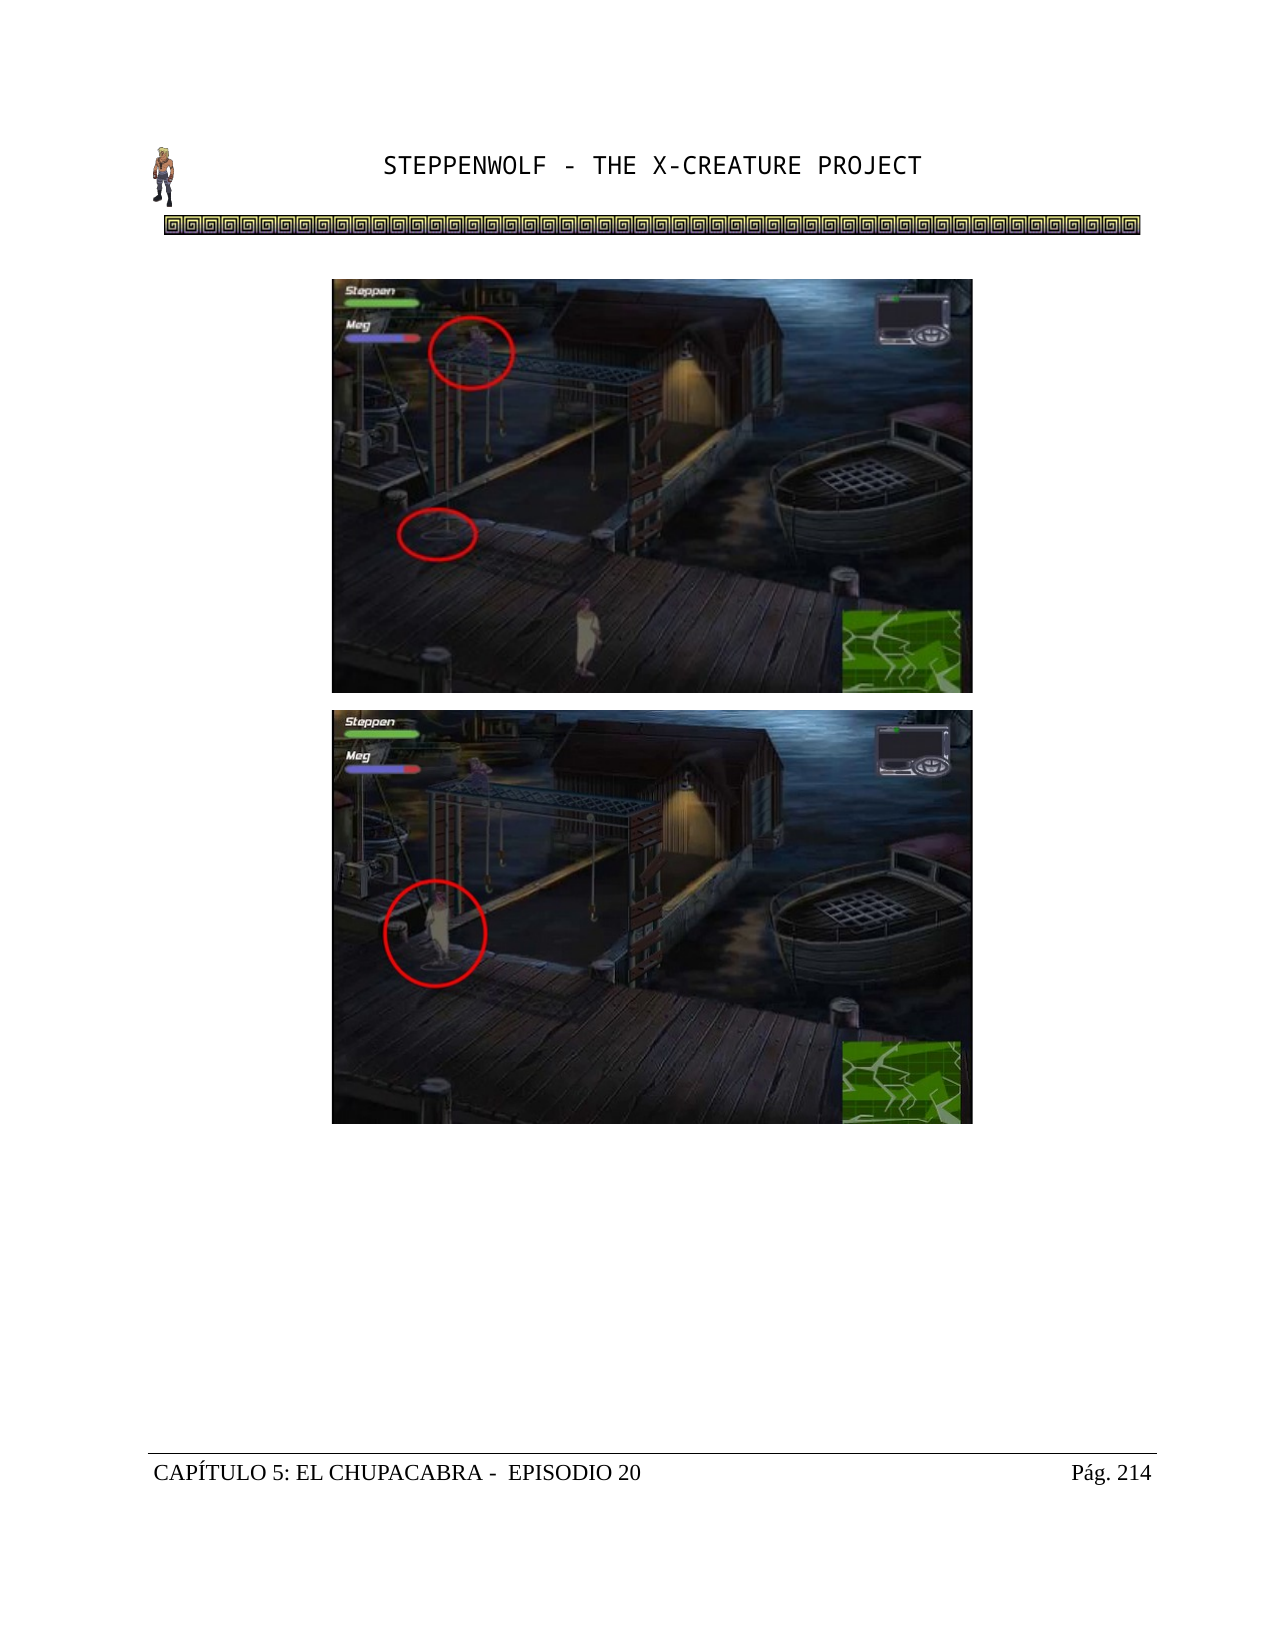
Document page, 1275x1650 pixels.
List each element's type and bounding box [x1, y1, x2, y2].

picture [331, 279, 973, 693]
picture [147, 147, 181, 207]
picture [164, 215, 1141, 235]
picture [331, 710, 973, 1124]
